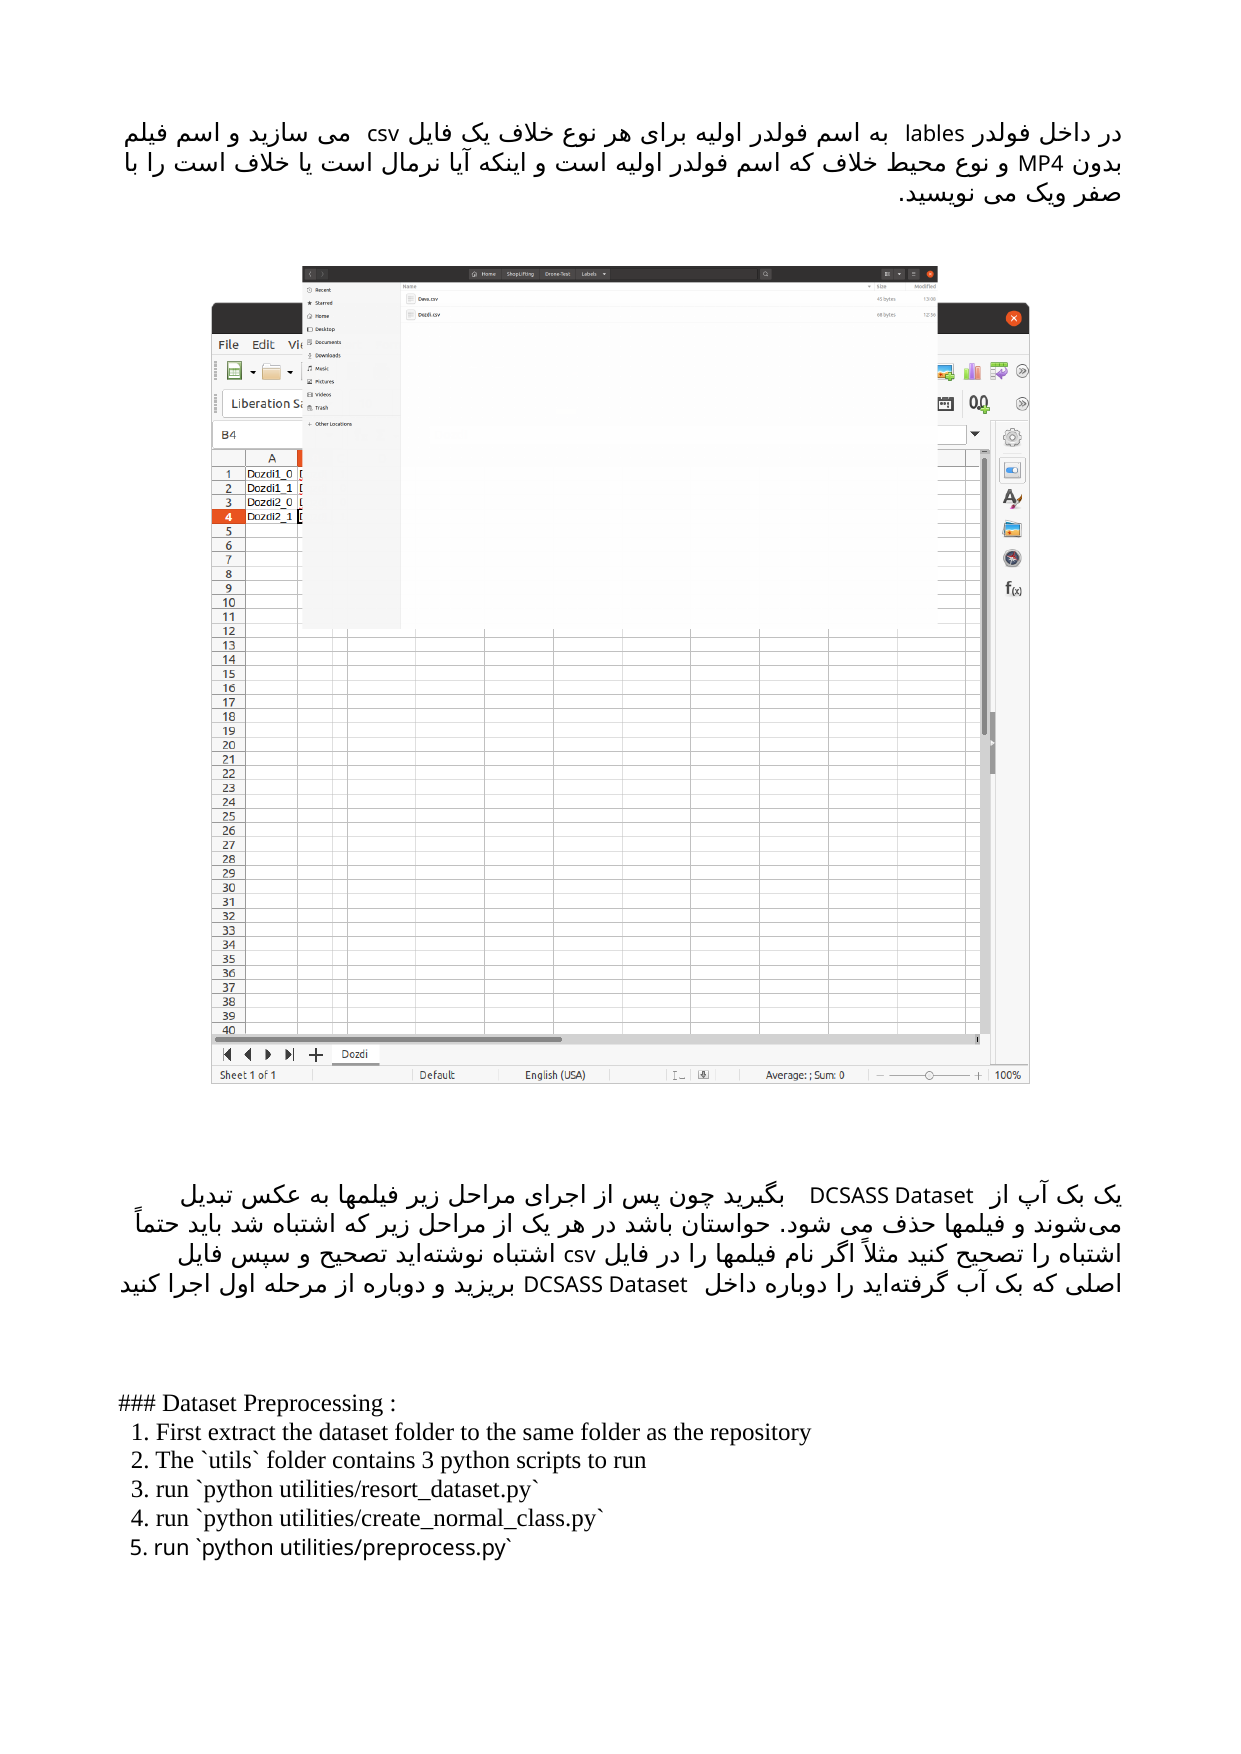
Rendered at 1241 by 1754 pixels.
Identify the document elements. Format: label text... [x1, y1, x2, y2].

text در داخل فولدر lables به اسم فولدر اولیه برای هر نوع خلاف یک فایل csv می سازید و اسم فیلم بدون MP4 و نوع محیط خلاف که اسم فولدر اولیه است و اینکه آیا نرمال است یا خلاف است را با صفر ویک می نویسید. [118, 118, 1122, 207]
text 2. The `utils` folder contains 3 python scripts to run [118, 1445, 1122, 1474]
text 3. run `python utilities/resort_dataset.py` [118, 1474, 1122, 1503]
text 1. First extract the dataset folder to the same folder as the repository [118, 1417, 1122, 1445]
text 5. run `python utilities/preprocess.py` [118, 1532, 1122, 1561]
text 4. run `python utilities/create_normal_class.py` [118, 1503, 1122, 1532]
text یک بک آپ از DCSASS Dataset بگیرید چون پس از اجرای مراحل زیر فیلمها به عکس تبدیل می‌شوند و فیلمها حذف می شود. حواستان باشد در هر یک از مراحل زیر که اشتباه شد باید حتماً اشتباه را تصحیح کنید مثلاً اگر نام فیلمها را در فایل csv اشتباه نوشته‌اید تصحیح و سپس فایل اصلی که بک آب گرفته‌اید را دوباره داخل DCSASS Dataset بریزید و دوباره از مرحله اول اجرا کنید [118, 1180, 1122, 1298]
picture [203, 266, 1037, 1091]
text ### Dataset Preprocessing : [118, 1388, 1122, 1417]
